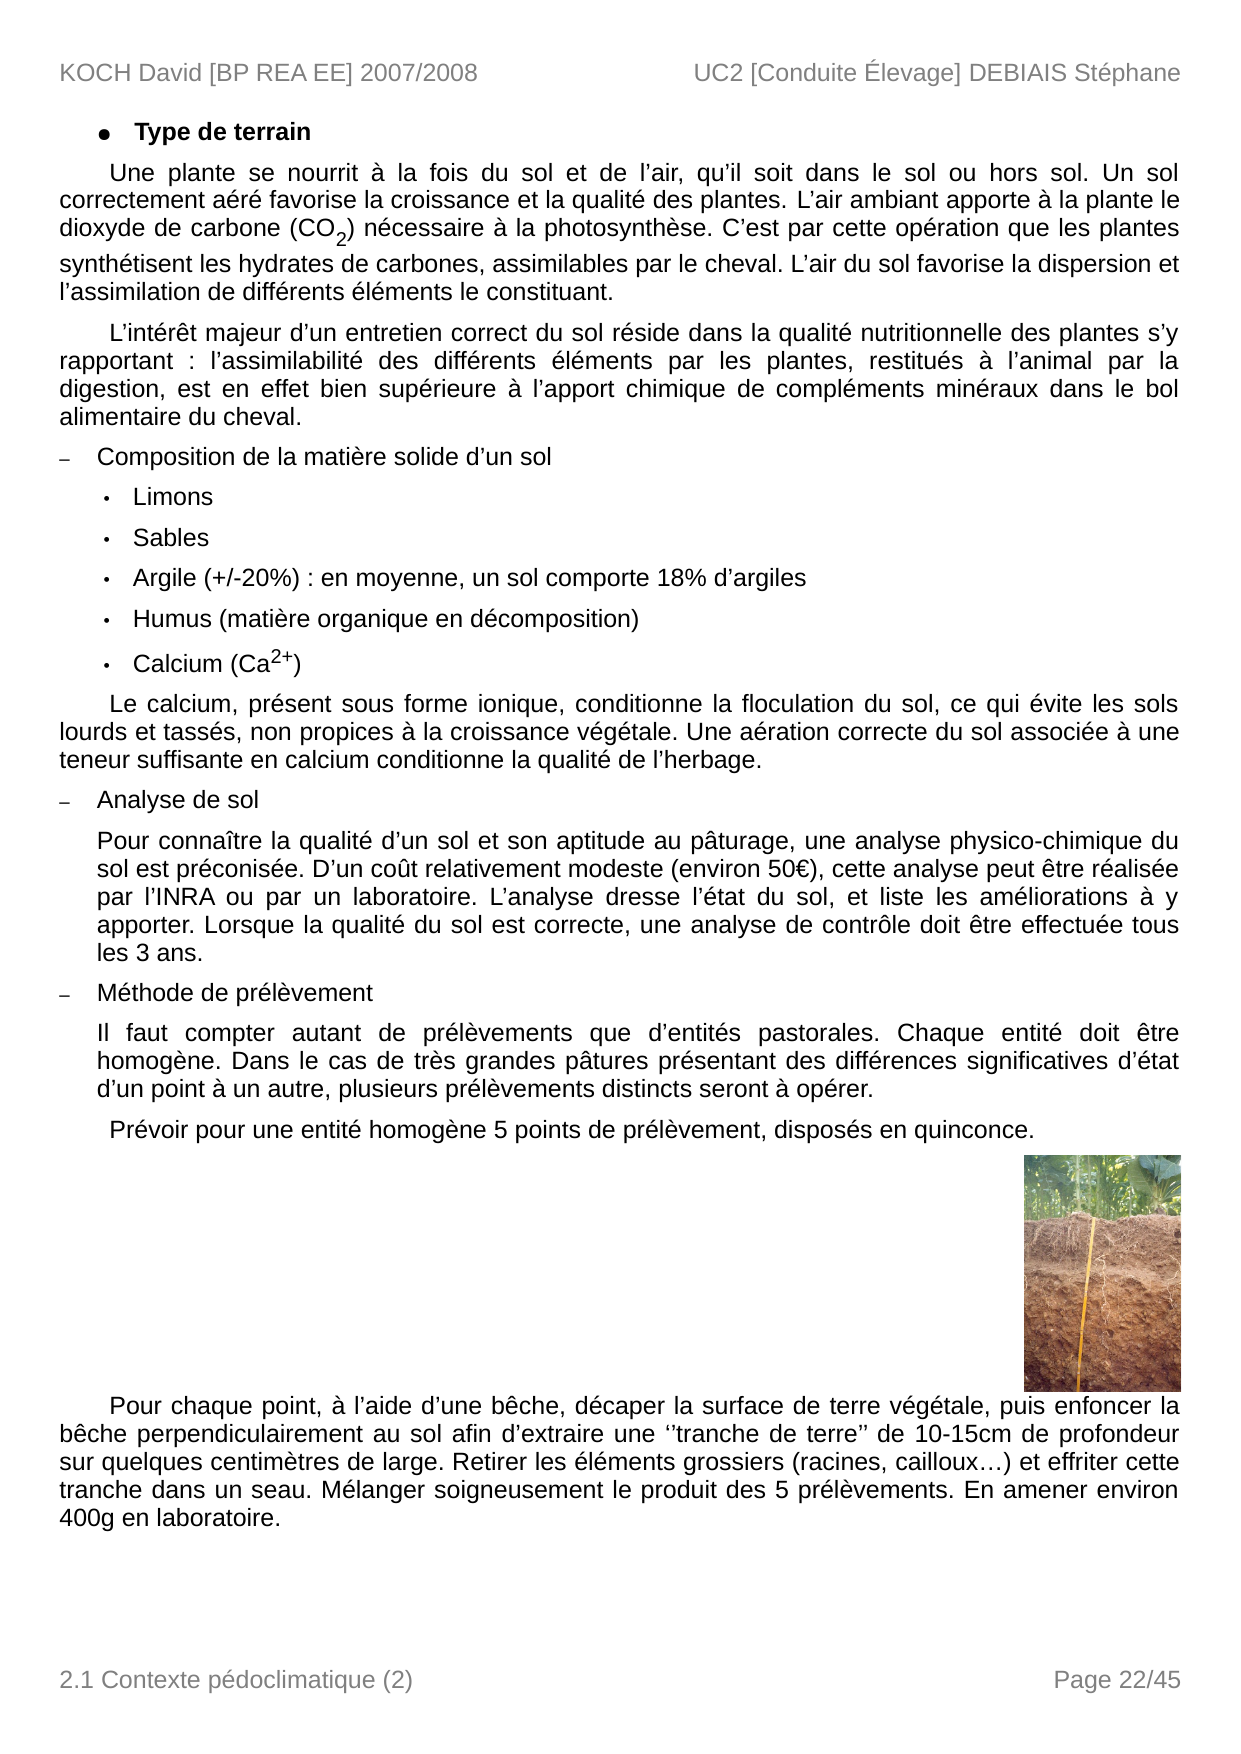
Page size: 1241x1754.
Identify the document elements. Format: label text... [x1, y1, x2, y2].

list Type de terrain [97, 118, 1181, 146]
list Sables [103, 524, 1181, 552]
text L’intérêt majeur d’un entretien correct du sol réside dans la qualité nutritionnelle des plantes s’y rapportant : l’assimilabilité des différents éléments par les plantes, restitués à l’animal par la digestion, est en effet bien supérieure à l’apport chimique de compléments minéraux dans le bol alimentaire du cheval. [59, 319, 1181, 430]
list Pour connaître la qualité d’un sol et son aptitude au pâturage, une analyse physico-chimique du sol est préconisée. D’un coût relativement modeste (environ 50€), cette analyse peut être réalisée par l’INRA ou par un laboratoire. L’analyse dresse l’état du sol, et liste les améliorations à y apporter. Lorsque la qualité du sol est correcte, une analyse de contrôle doit être effectuée tous les 3 ans. [59, 827, 1181, 966]
text Le calcium, présent sous forme ionique, conditionne la floculation du sol, ce qui évite les sols lourds et tassés, non propices à la croissance végétale. Une aération correcte du sol associée à une teneur suffisante en calcium conditionne la qualité de l’herbage. [59, 690, 1181, 774]
text Pour chaque point, à l’aide d’une bêche, décaper la surface de terre végétale, puis enfoncer la bêche perpendiculairement au sol afin d’extraire une ‘’tranche de terre’’ de 10-15cm de profondeur sur quelques centimètres de large. Retirer les éléments grossiers (racines, cailloux…) et effriter cette tranche dans un seau. Mélanger soigneusement le produit des 5 prélèvements. En amener environ 400g en laboratoire. [59, 1156, 1181, 1532]
list Humus (matière organique en décomposition) [103, 604, 1181, 632]
text Une plante se nourrit à la fois du sol et de l’air, qu’il soit dans le sol ou hors sol. Un sol correctement aéré favorise la croissance et la qualité des plantes. L’air ambiant apporte à la plante le dioxyde de carbone (CO2) nécessaire à la photosynthèse. C’est par cette opération que les plantes synthétisent les hydrates de carbones, assimilables par le cheval. L’air du sol favorise la dispersion et l’assimilation de différents éléments le constituant. [59, 158, 1181, 306]
list Argile (+/-20%) : en moyenne, un sol comporte 18% d’argiles [103, 564, 1181, 592]
list Méthode de prélèvement [59, 979, 1181, 1007]
list Limons [103, 483, 1181, 511]
list Composition de la matière solide d’un sol [59, 443, 1181, 471]
list Analyse de sol [59, 786, 1181, 814]
list Il faut compter autant de prélèvements que d’entités pastorales. Chaque entité doit être homogène. Dans le cas de très grandes pâtures présentant des différences significatives d’état d’un point à un autre, plusieurs prélèvements distincts seront à opérer. [59, 1019, 1181, 1103]
text Prévoir pour une entité homogène 5 points de prélèvement, disposés en quinconce. [59, 1115, 1181, 1143]
list Calcium (Ca2+) [103, 645, 1181, 677]
picture [1024, 1155, 1182, 1392]
